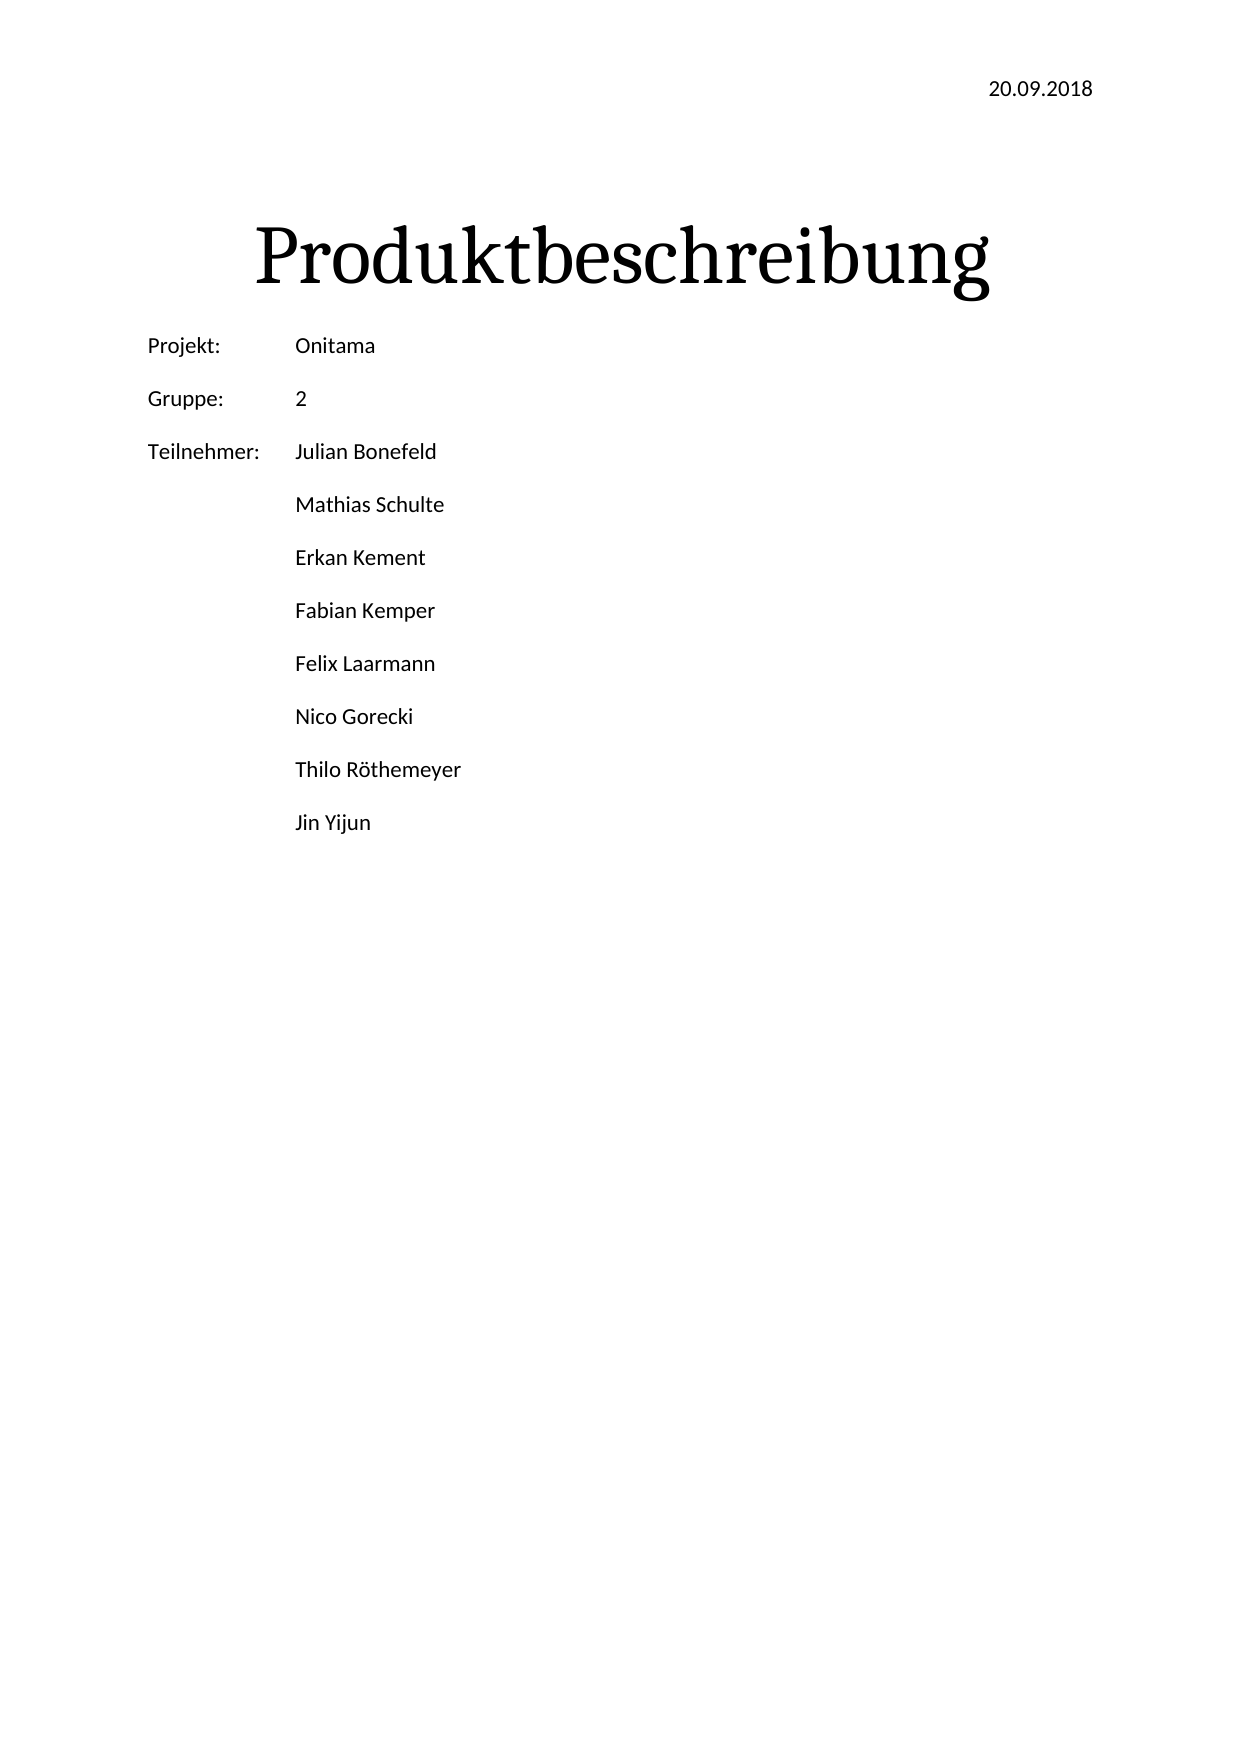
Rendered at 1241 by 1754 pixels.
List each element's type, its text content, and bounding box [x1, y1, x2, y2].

text Felix Laarmann [295, 649, 1093, 677]
text Nico Gorecki [295, 702, 1093, 730]
text Erkan Kement [295, 543, 1093, 571]
text Thilo Röthemeyer [295, 755, 1093, 783]
text Projekt: Onitama [148, 331, 1093, 359]
text Fabian Kemper [295, 596, 1093, 624]
text Mathias Schulte [295, 490, 1093, 518]
text Gruppe: 2 [148, 384, 1093, 412]
text Teilnehmer: Julian Bonefeld [148, 437, 1093, 465]
table_header [153, 155, 1092, 181]
table_cell Produktbeschreibung [153, 181, 1092, 331]
text Jin Yijun [295, 808, 1093, 836]
